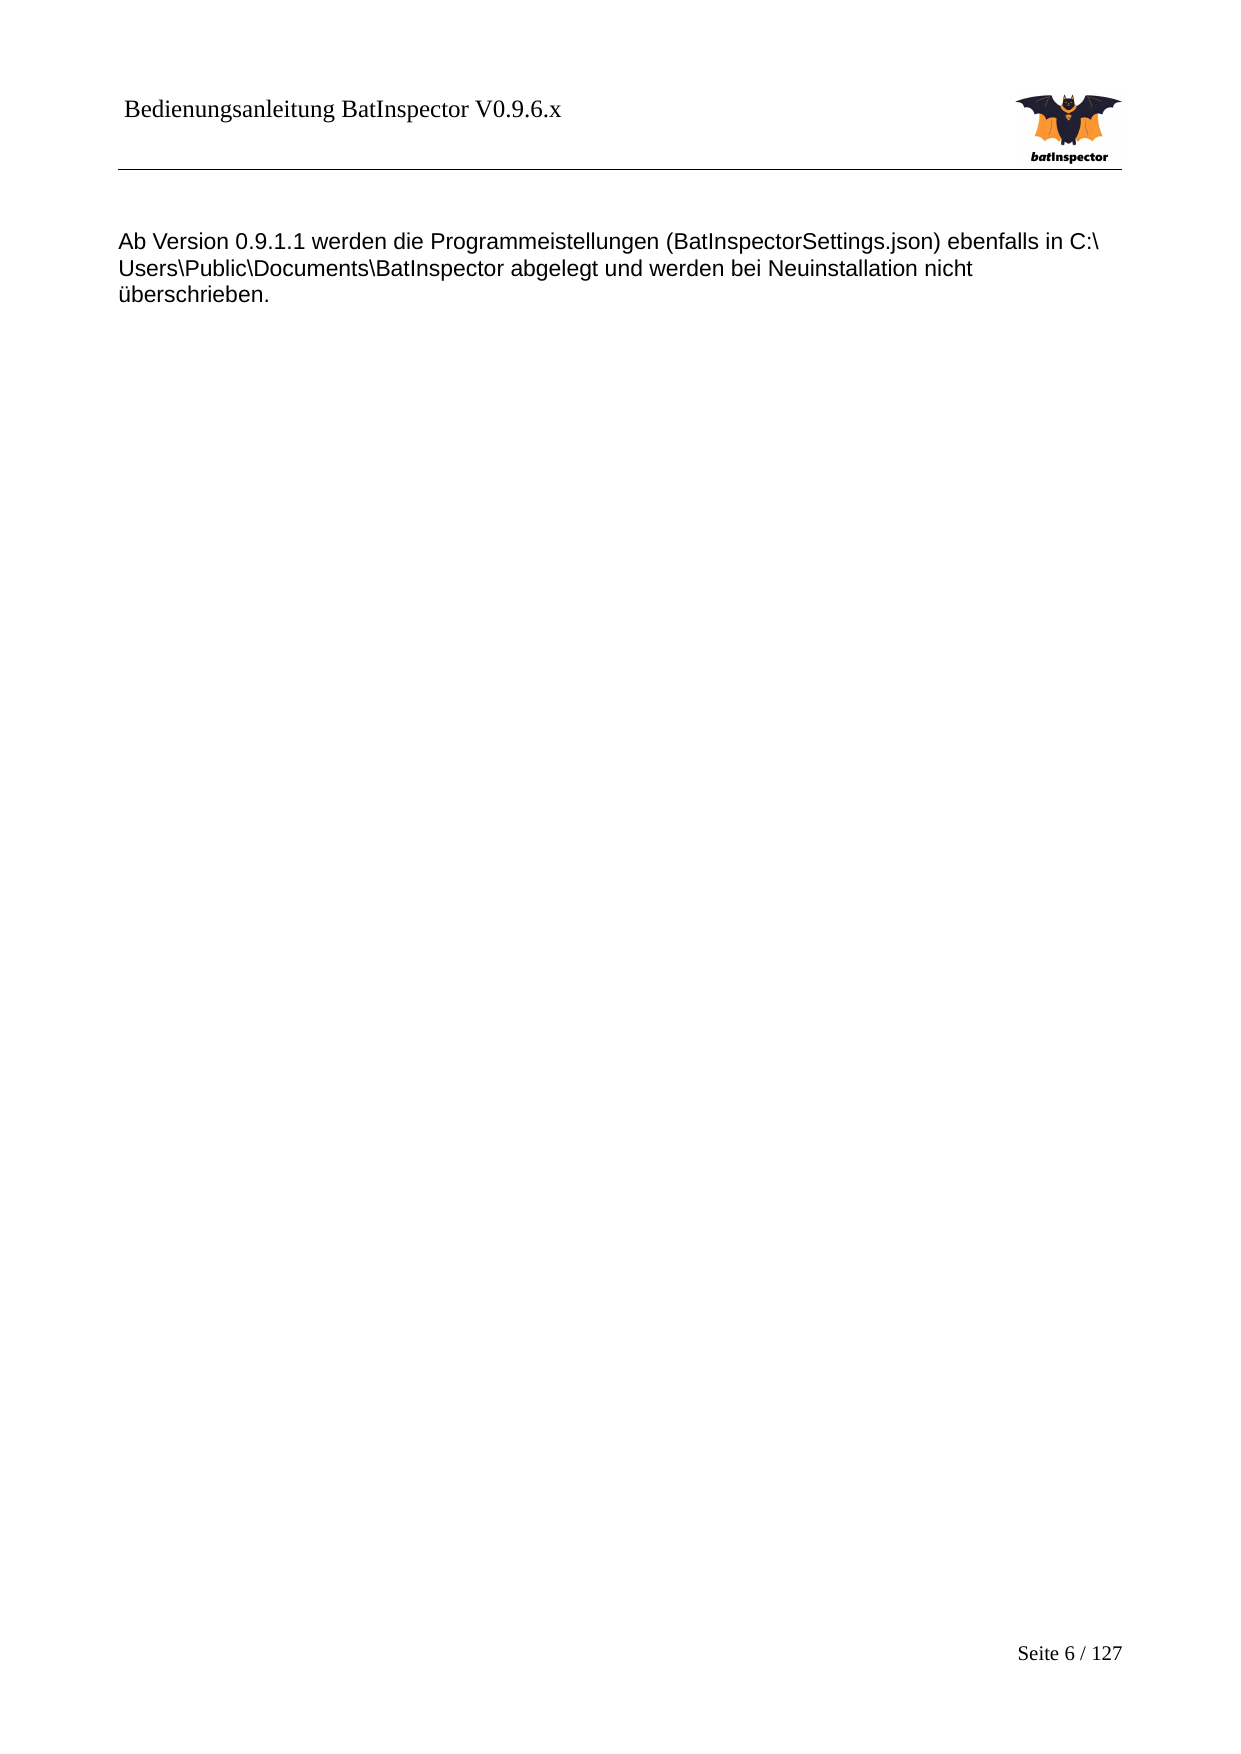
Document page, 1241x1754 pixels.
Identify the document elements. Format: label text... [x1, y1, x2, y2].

text Ab Version 0.9.1.1 werden die Programmeistellungen (BatInspectorSettings.json) ebenfalls in C:\Users\Public\Documents\BatInspector abgelegt und werden bei Neuinstallation nicht überschrieben. [118, 228, 1122, 307]
picture [1015, 88, 1125, 165]
